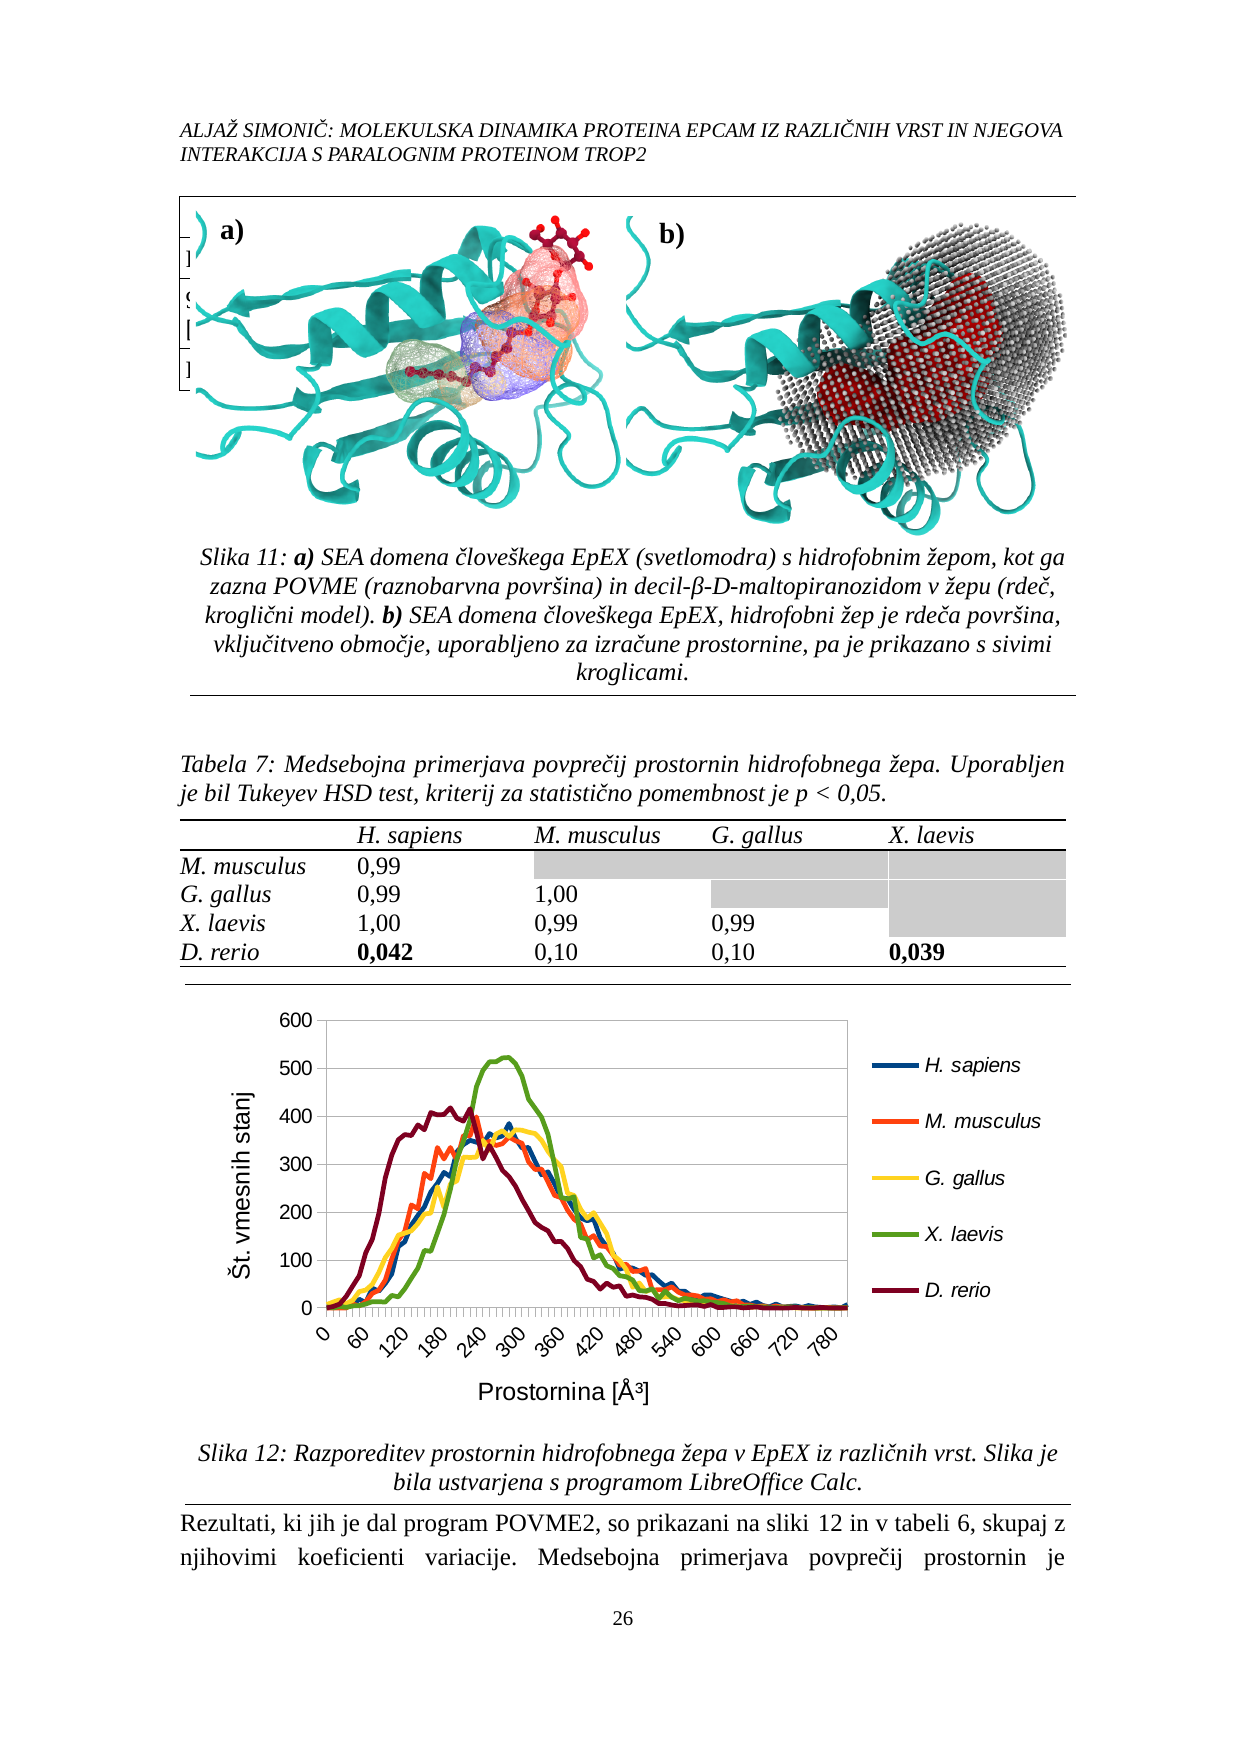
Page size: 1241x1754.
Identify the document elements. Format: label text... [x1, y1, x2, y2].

text Slika 12: Razporeditev prostornin hidrofobnega žepa v EpEX iz različnih vrst. Slika je bila ustvarjena s programom LibreOffice Calc. [194, 1438, 1062, 1495]
text Rezultati, ki jih je dal program POVME2, so prikazani na sliki 12 in v tabeli 6, skupaj z njihovimi koeficienti variacije. Medsebojna primerjava povprečij prostornin je prikazana v tabeli 7. Najmanjšo prostornino ima hidrofobni žep v EpEX iz D. rerio, ostale vrednosti so blizu druga druge. EpCAM iz D. rerio bi zaradi tega lahko manj ugodno vezal večje ligande. [180, 985, 1071, 1570]
table_cell 0,99 [357, 851, 534, 879]
table_cell [711, 880, 888, 908]
table_cell [889, 851, 1066, 879]
table_header H. sapiens [357, 821, 534, 849]
table_cell Koeficient variacije [180, 349, 190, 389]
table_header X. laevis [889, 821, 1066, 849]
table_cell [711, 851, 888, 879]
table_cell 0,10 [534, 937, 711, 966]
table_cell 0,99 [711, 908, 888, 937]
table_header [180, 821, 357, 849]
subtitle Prostornina hidrofobnega žepa [190, 197, 1076, 695]
table_cell X. laevis [180, 908, 357, 937]
table_cell G. gallus [180, 880, 357, 908]
table_cell 1,00 [357, 908, 534, 937]
table_cell 1,00 [534, 880, 711, 908]
table_cell 0,039 [889, 937, 1066, 966]
table_cell 0,042 [357, 937, 534, 966]
table_cell D. rerio [180, 937, 357, 966]
table_header [180, 197, 190, 237]
text Slika 11: a) SEA domena človeškega EpEX (svetlomodra) s hidrofobnim žepom, kot ga zazna POVME (raznobarvna površina) in decil-β-D-maltopiranozidom v žepu (rdeč, kroglični model). b) SEA domena človeškega EpEX, hidrofobni žep je rdeča površina, vključitveno območje, uporabljeno za izračune prostornine, pa je prikazano s sivimi kroglicami. [198, 510, 1067, 686]
table_cell 0,10 [711, 937, 888, 966]
table_cell 95% interval zaupanja [Å3] [180, 279, 190, 348]
text Tabela 7: Medsebojna primerjava povprečij prostornin hidrofobnega žepa. Uporabljen je bil Tukeyev HSD test, kriterij za statistično pomembnost je p < 0,05. [180, 749, 1066, 806]
table_cell [889, 880, 1066, 908]
table_cell 0,99 [357, 880, 534, 908]
picture [195, 208, 1067, 543]
table_cell 0,99 [534, 908, 711, 937]
table_cell M. musculus [180, 851, 357, 879]
table_header G. gallus [711, 821, 888, 849]
table_header M. musculus [534, 821, 711, 849]
table_cell [534, 851, 711, 879]
table_cell [889, 908, 1066, 937]
